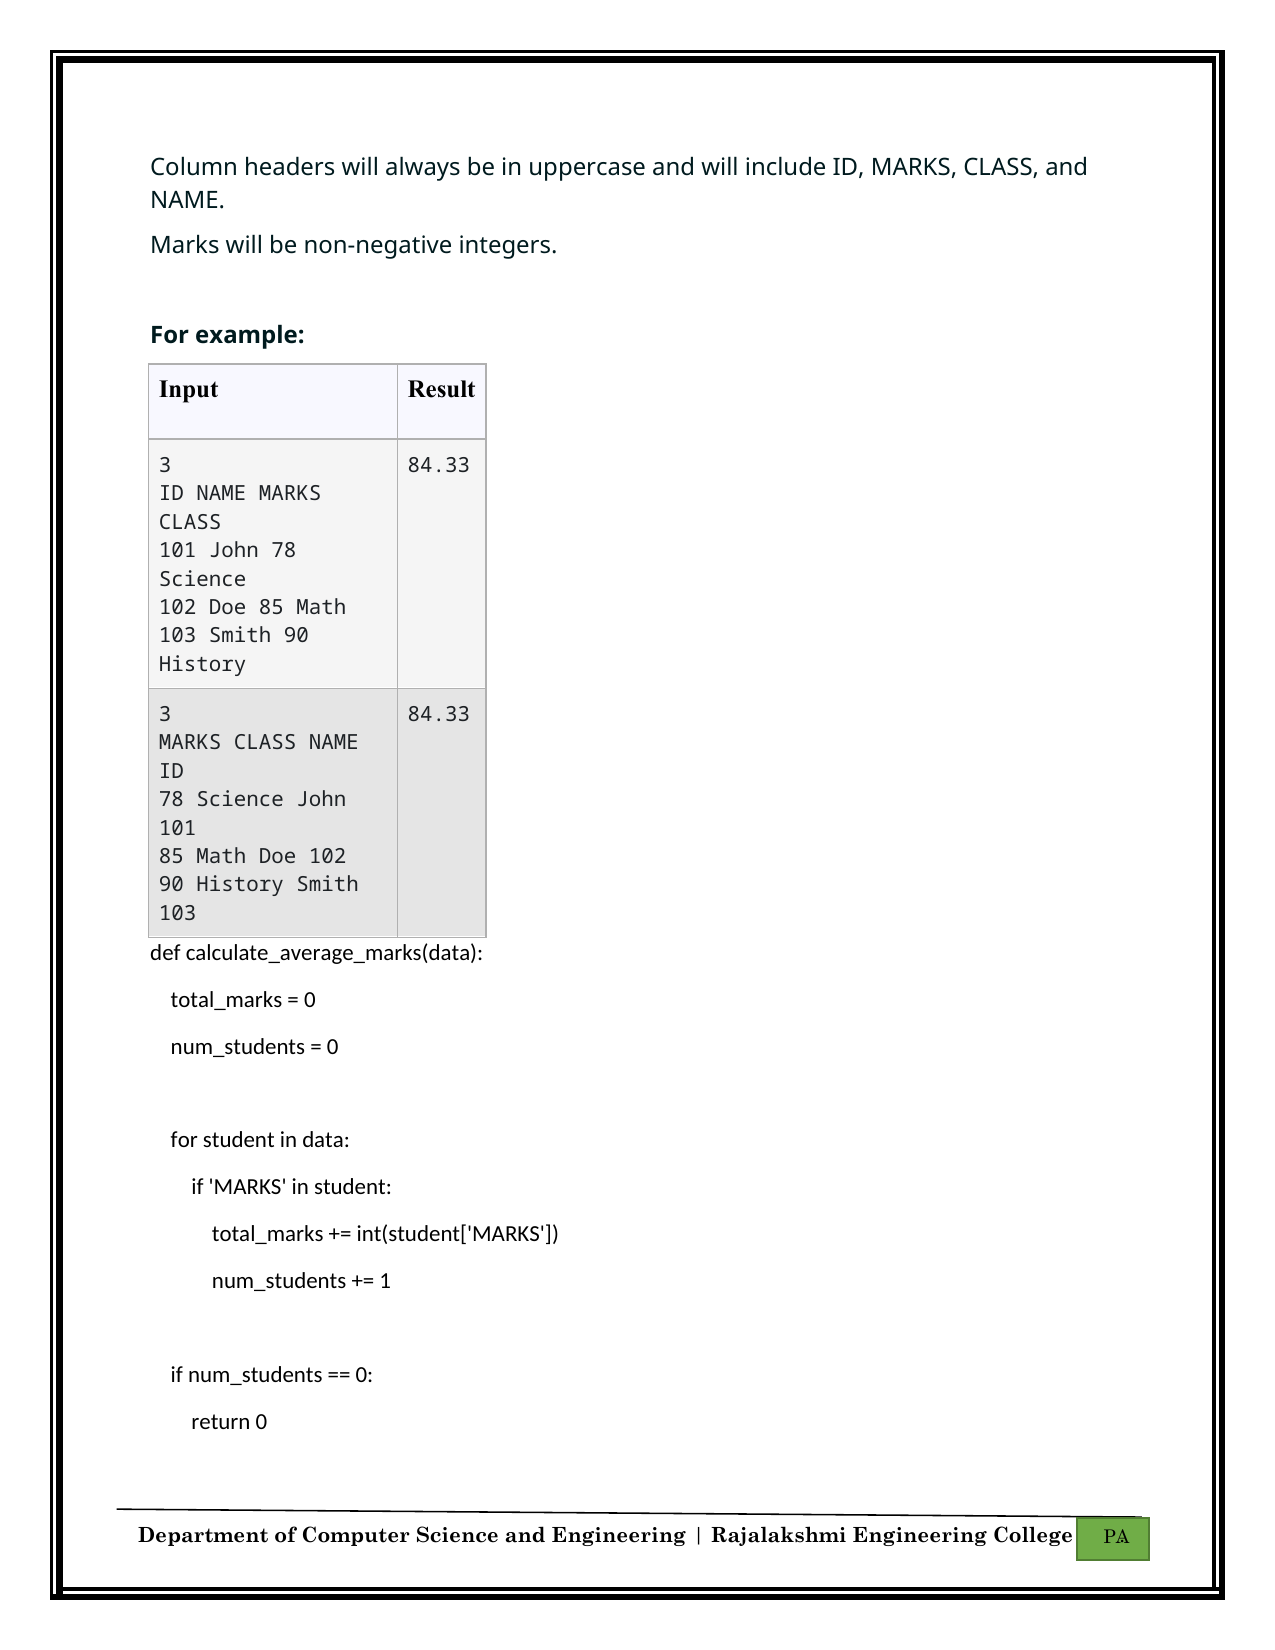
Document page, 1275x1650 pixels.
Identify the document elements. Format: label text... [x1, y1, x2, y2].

table_cell 3 ID NAME MARKS CLASS 101 John 78 Science 102 Doe 85 Math 103 Smith 90 History [149, 440, 397, 687]
text Marks will be non-negative integers. [150, 228, 1125, 260]
table_cell 84.33 [398, 689, 485, 936]
text if 'MARKS' in student: [150, 1172, 1125, 1200]
text total_marks += int(student['MARKS']) [150, 1219, 1125, 1247]
text return 0 [150, 1407, 1125, 1435]
text num_students += 1 [150, 1266, 1125, 1294]
table_cell 3 MARKS CLASS NAME ID 78 Science John 101 85 Math Doe 102 90 History Smith 103 [149, 689, 397, 936]
text num_students = 0 [150, 1032, 1125, 1060]
table_cell 84.33 [398, 440, 485, 687]
table_header Result [398, 365, 485, 438]
text total_marks = 0 [150, 985, 1125, 1013]
text For example: [150, 318, 1125, 351]
text Column headers will always be in uppercase and will include ID, MARKS, CLASS, and NAME. [150, 150, 1125, 215]
text if num_students == 0: [150, 1360, 1125, 1388]
text for student in data: [150, 1126, 1125, 1153]
table_header Input [149, 365, 397, 438]
text def calculate_average_marks(data): [150, 938, 1125, 966]
